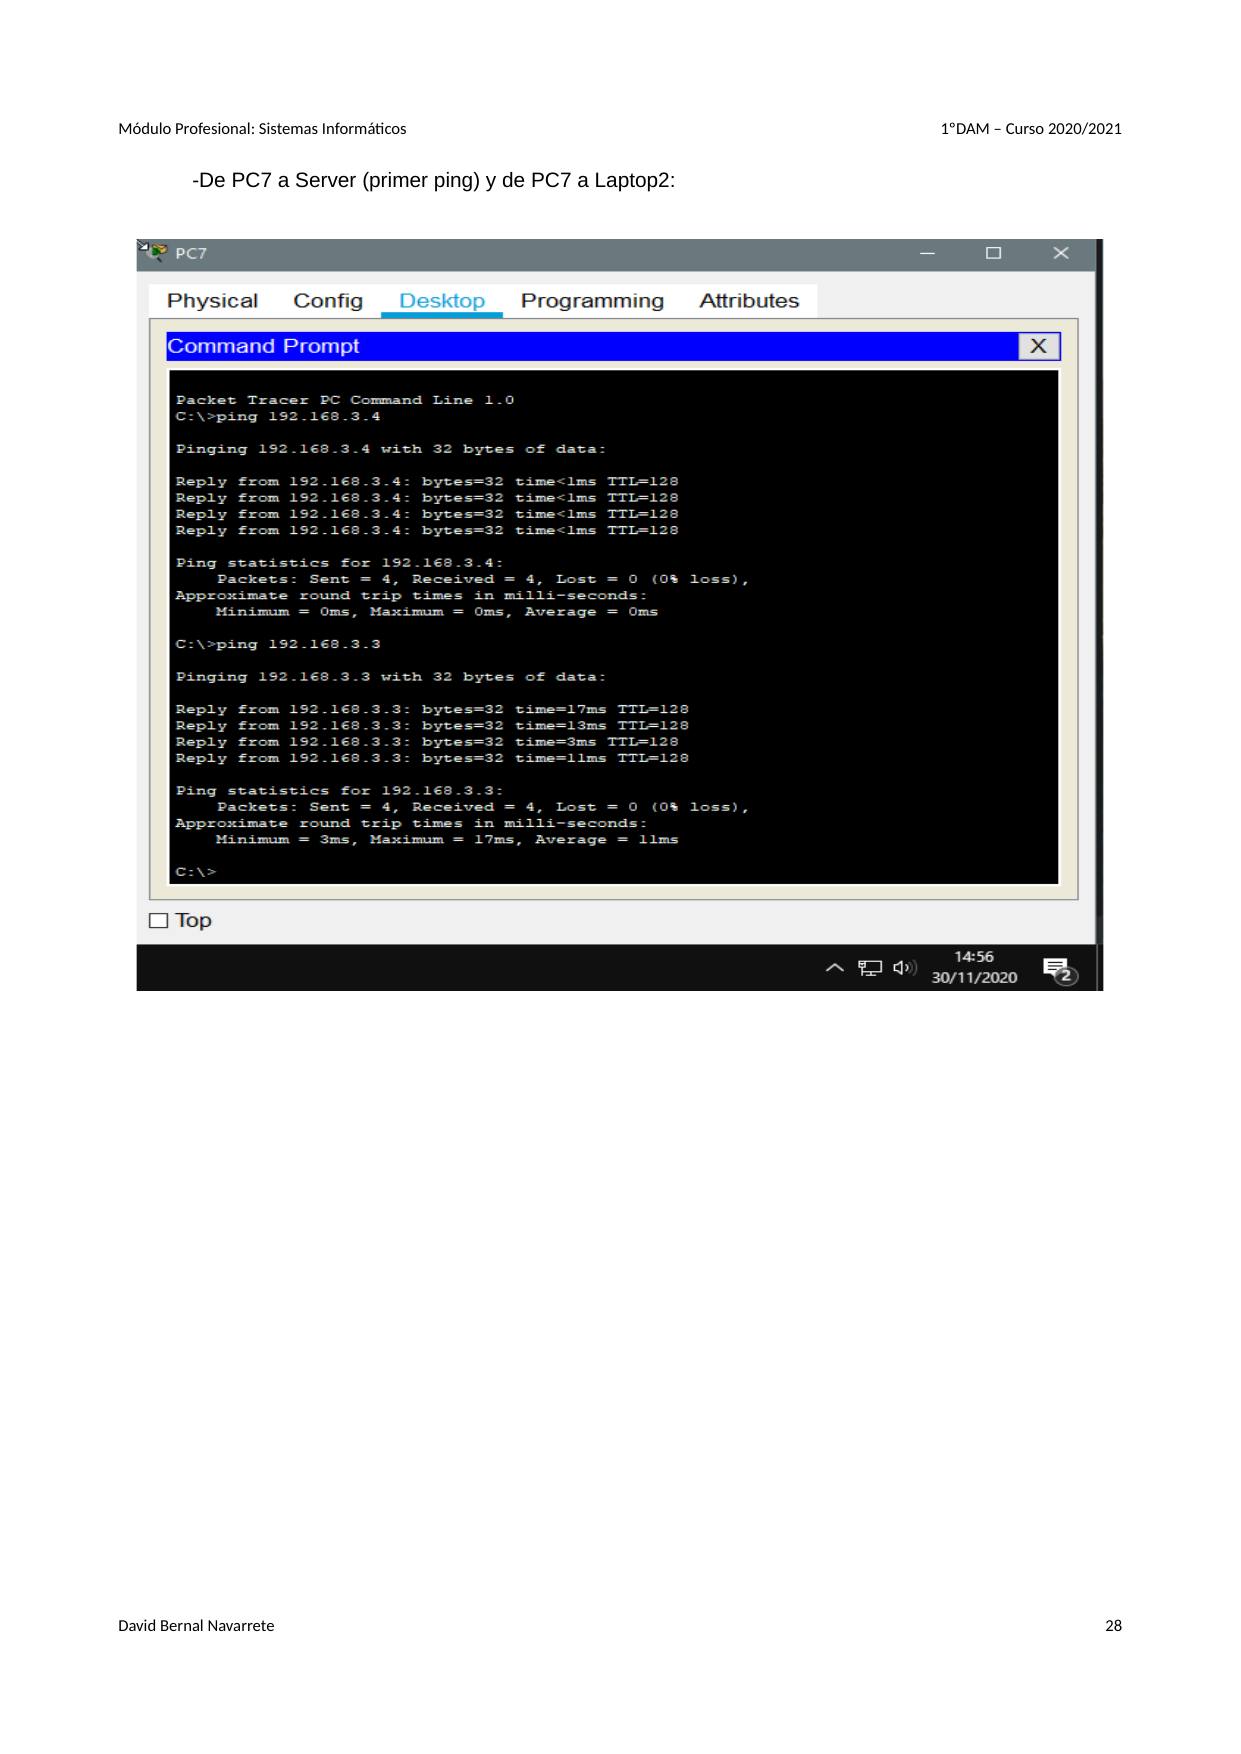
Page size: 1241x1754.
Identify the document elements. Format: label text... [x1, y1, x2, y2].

text -De PC7 a Server (primer ping) y de PC7 a Laptop2: [118, 168, 1122, 192]
picture [136, 239, 1104, 991]
